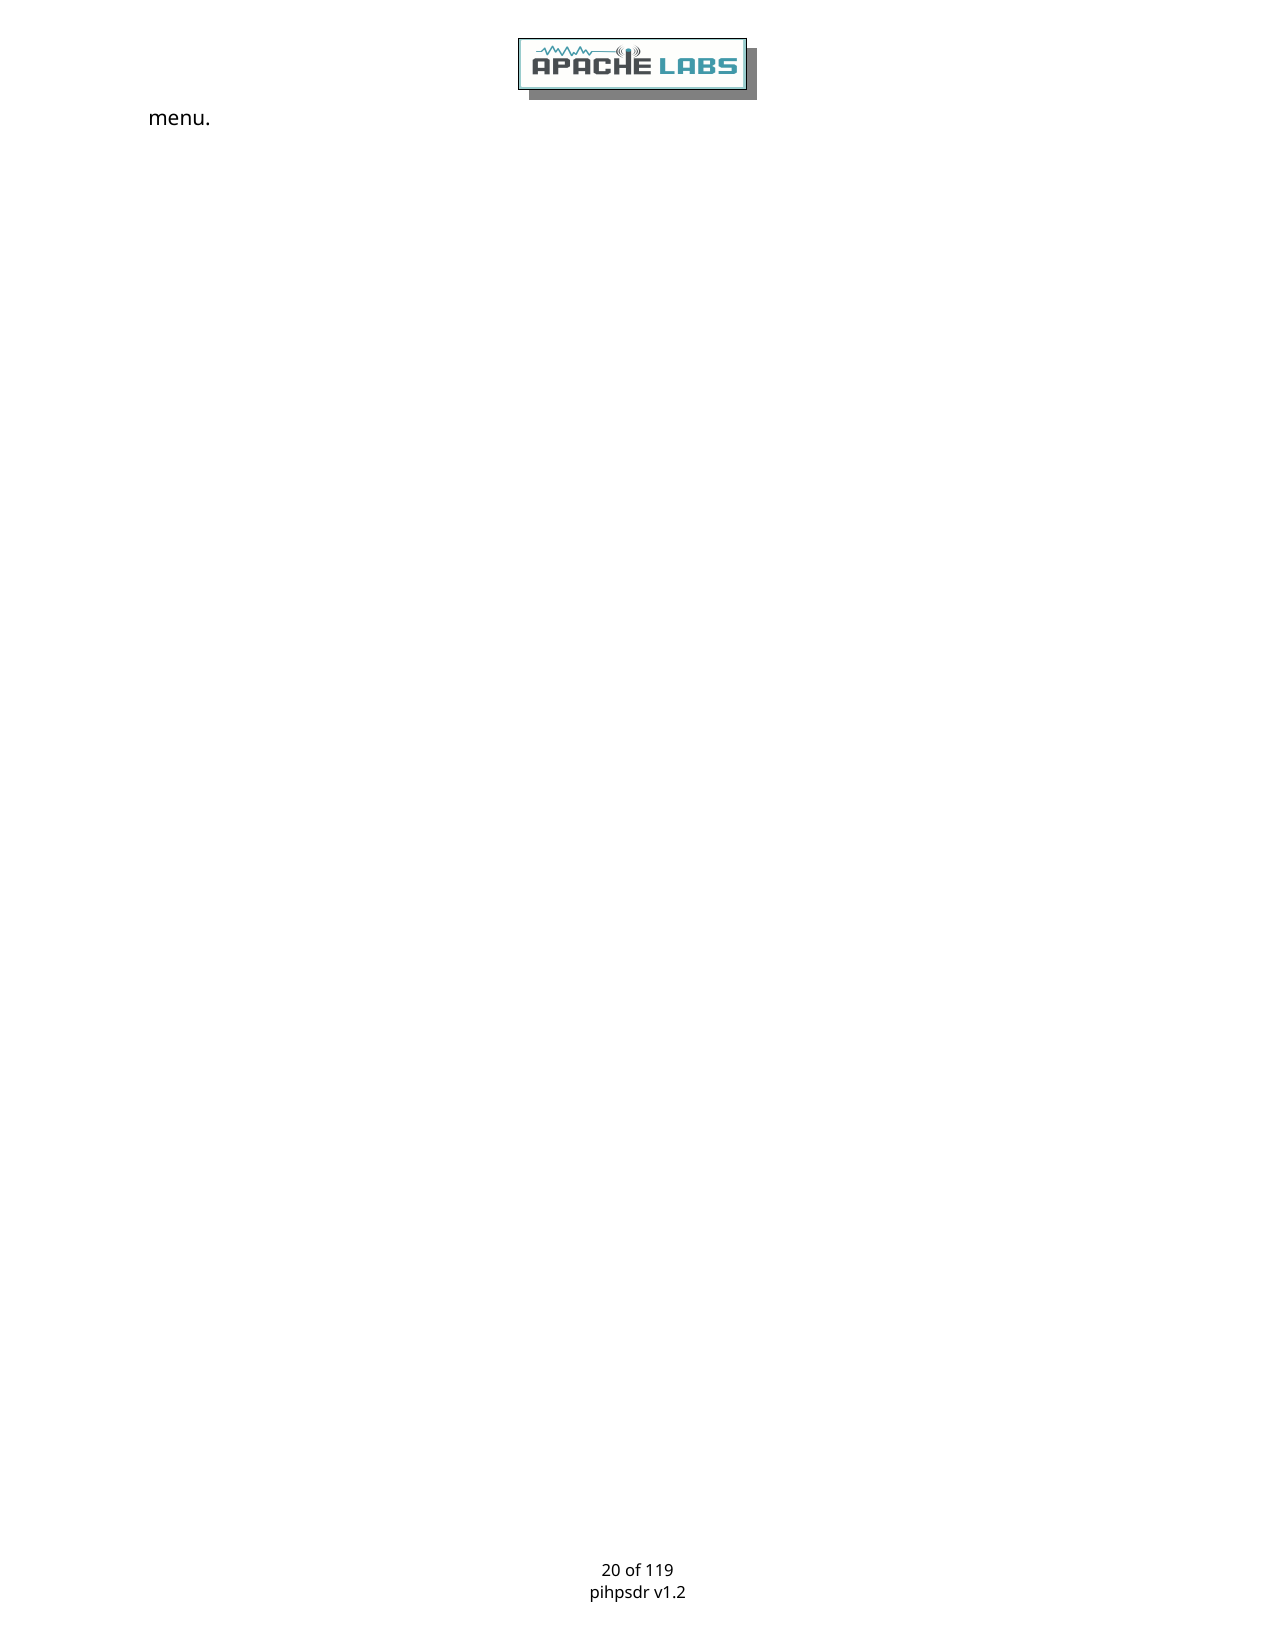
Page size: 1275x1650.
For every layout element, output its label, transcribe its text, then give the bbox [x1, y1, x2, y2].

picture [521, 40, 744, 87]
list menu. [148, 103, 1157, 132]
